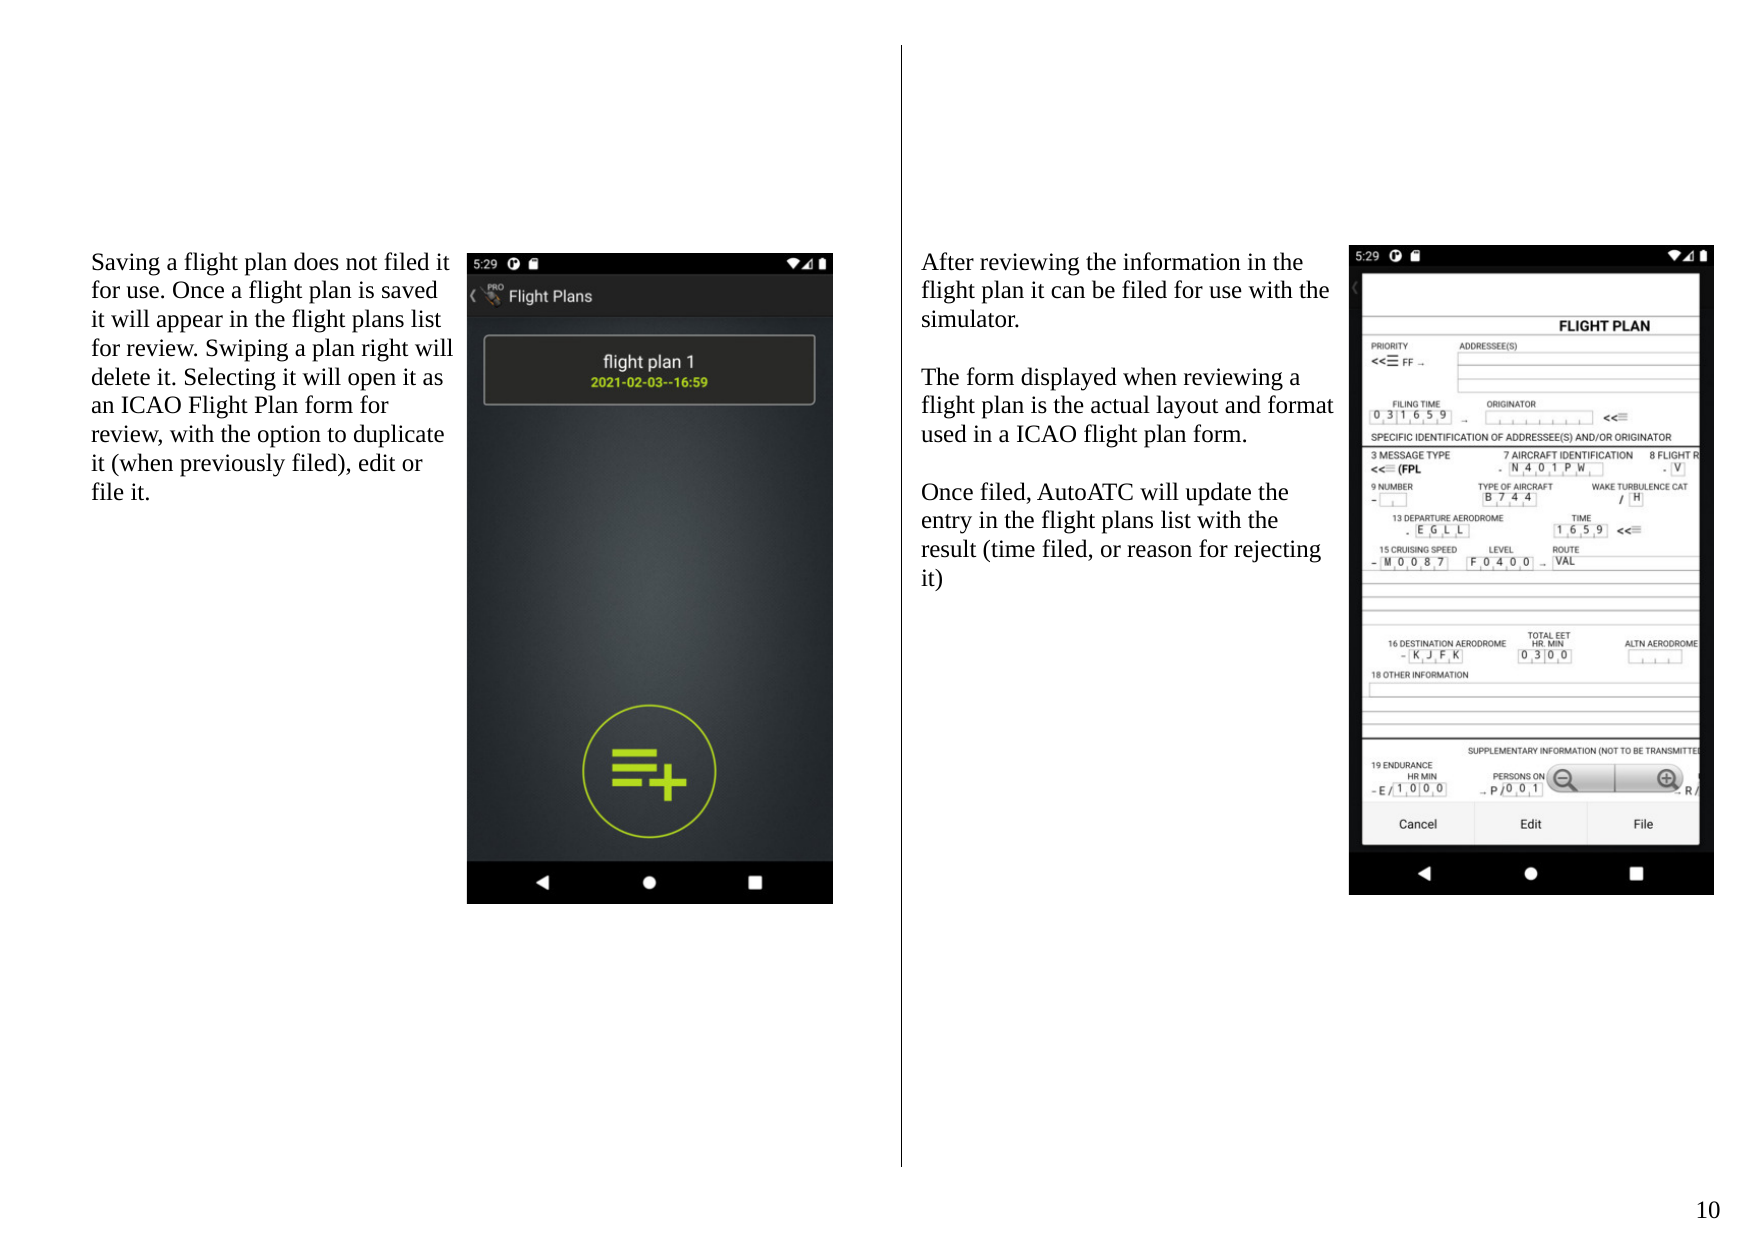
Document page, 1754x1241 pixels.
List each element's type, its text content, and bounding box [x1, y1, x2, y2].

picture [1348, 245, 1714, 895]
picture [466, 253, 833, 904]
text Saving a flight plan does not filed it for use. Once a flight plan is saved it will appear in the flight plans list for review. Swiping a plan right will delete it. Selecting it will open it as an ICAO Flight Plan form for review, with the option to duplicate it (when previously filed), edit or file it. [91, 247, 881, 505]
text The form displayed when reviewing a flight plan is the actual layout and format used in a ICAO flight plan form. [921, 362, 1348, 448]
text Once filed, AutoATC will update the entry in the flight plans list with the result (time filed, or reason for rejecting it) [921, 477, 1348, 592]
text After reviewing the information in the flight plan it can be filed for use with the simulator. [921, 247, 1348, 333]
